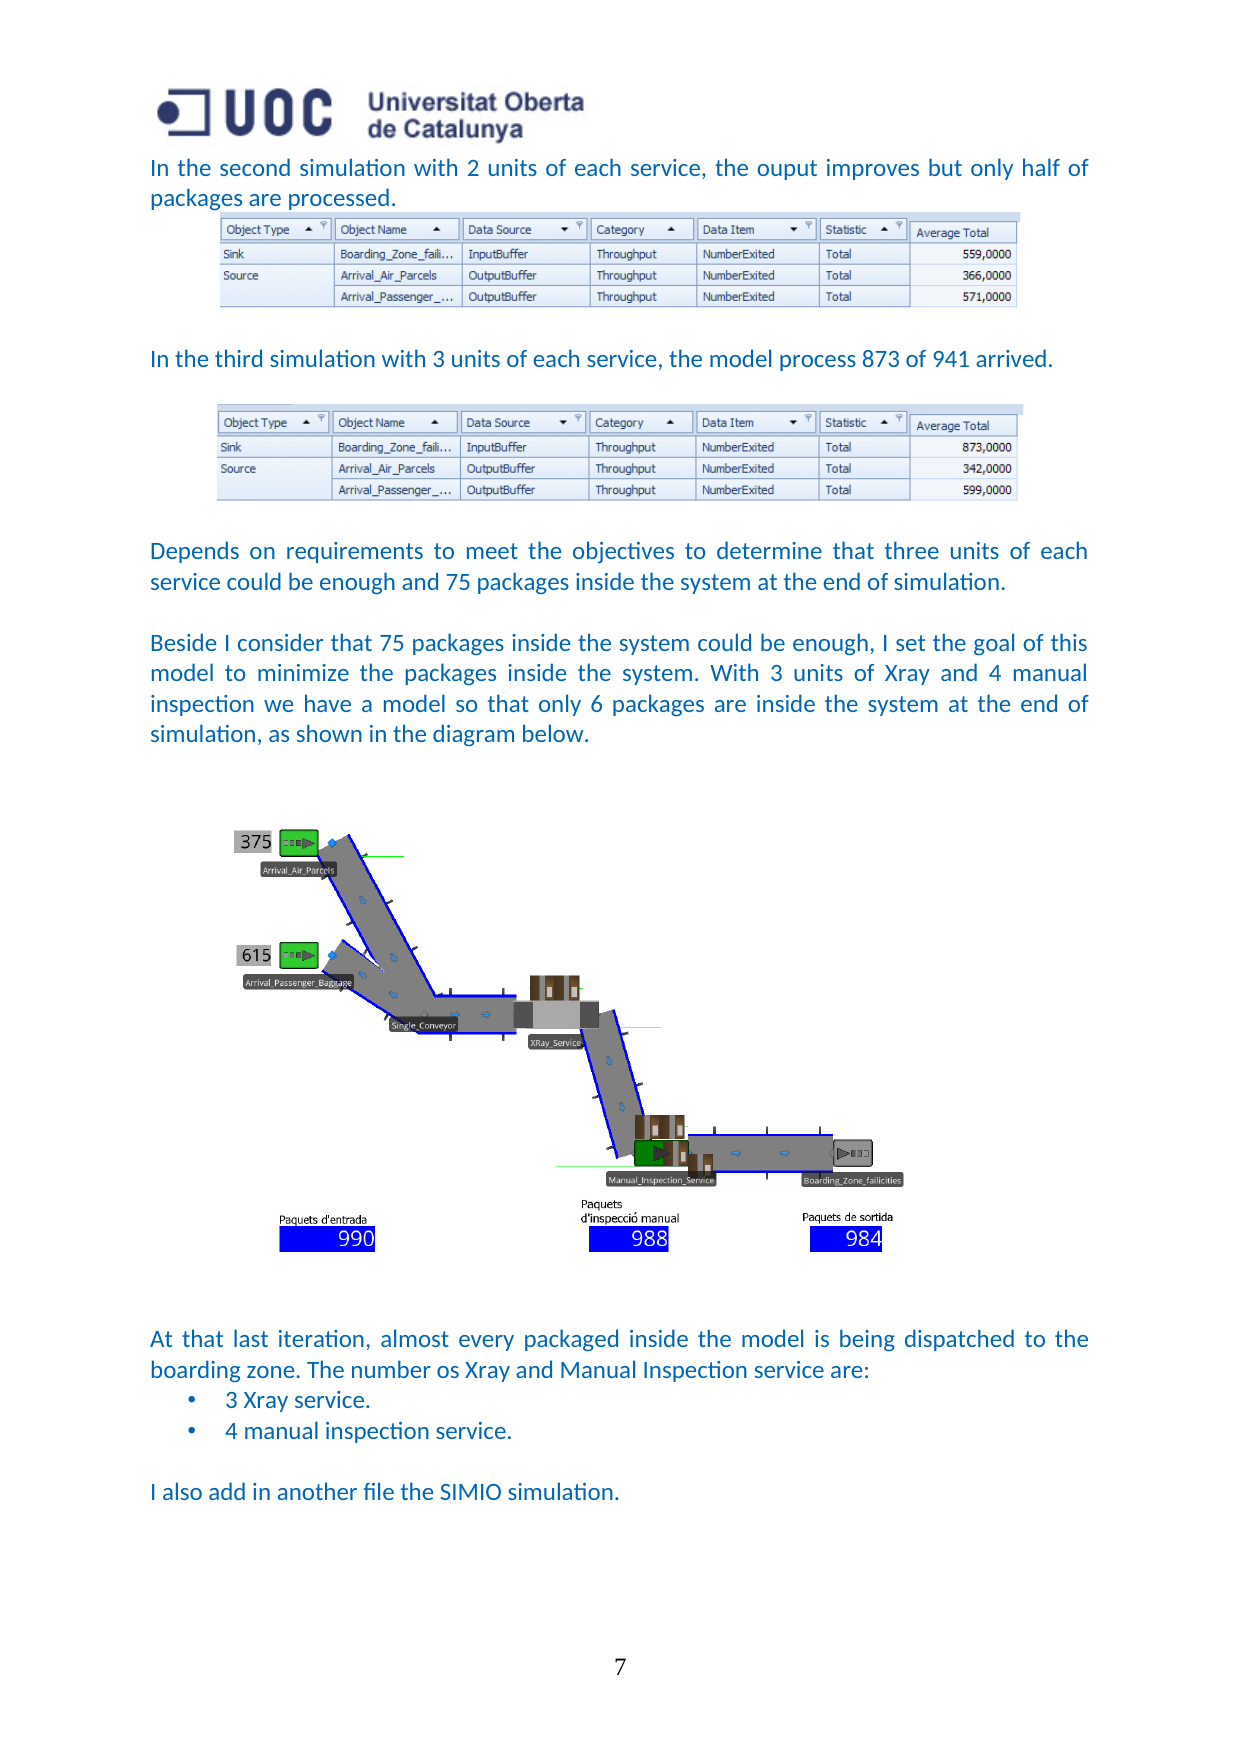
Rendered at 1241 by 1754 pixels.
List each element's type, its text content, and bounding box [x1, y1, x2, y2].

list 4 manual inspection service. [187, 1415, 1090, 1446]
text I also add in another file the SIMIO simulation. [150, 1476, 1090, 1507]
picture [755, 404, 885, 460]
list 3 Xray service. [187, 1384, 1090, 1415]
picture [754, 212, 882, 268]
picture [783, 822, 909, 1263]
text In the third simulation with 3 units of each service, the model process 873 of 941 arrived. [150, 343, 1090, 374]
text At that last iteration, almost every packaged inside the model is being dispatched to the boarding zone. The number os Xray and Manual Inspection service are: [150, 1323, 1090, 1384]
text Depends on requirements to meet the objectives to determine that three units of each service could be enough and 75 packages inside the system at the end of simulation. [150, 536, 1090, 597]
text Beside I consider that 75 packages inside the system could be enough, I set the goal of this model to minimize the packages inside the system. With 3 units of Xray and 4 manual inspection we have a model so that only 6 packages are inside the system at the end of simulation, as shown in the diagram below. [150, 627, 1090, 749]
picture [153, 73, 589, 152]
text In the second simulation with 2 units of each service, the ouput improves but only half of packages are processed. [150, 152, 1090, 213]
